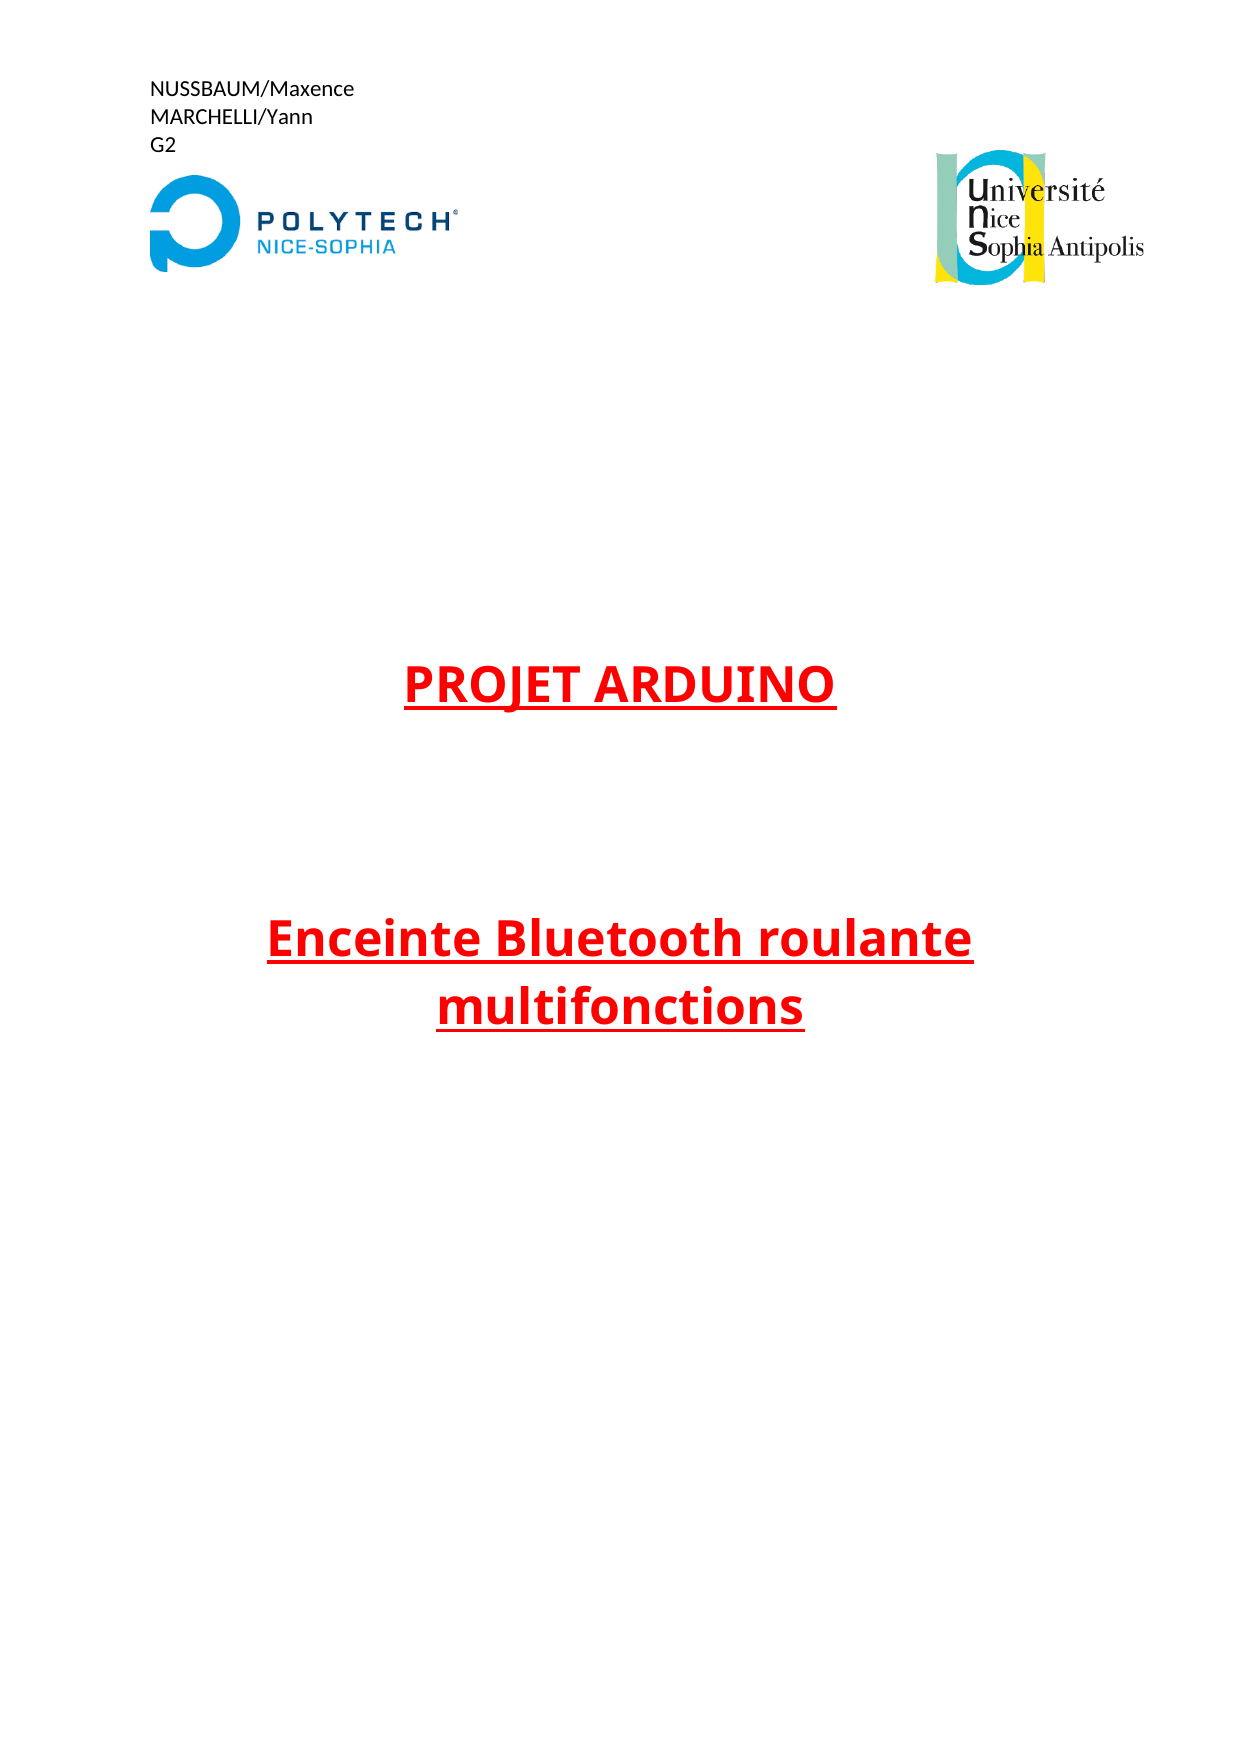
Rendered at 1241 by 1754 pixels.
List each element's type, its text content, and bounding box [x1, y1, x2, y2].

text PROJET ARDUINO [150, 649, 1090, 717]
text Enceinte Bluetooth roulante multifonctions [150, 903, 1090, 1039]
